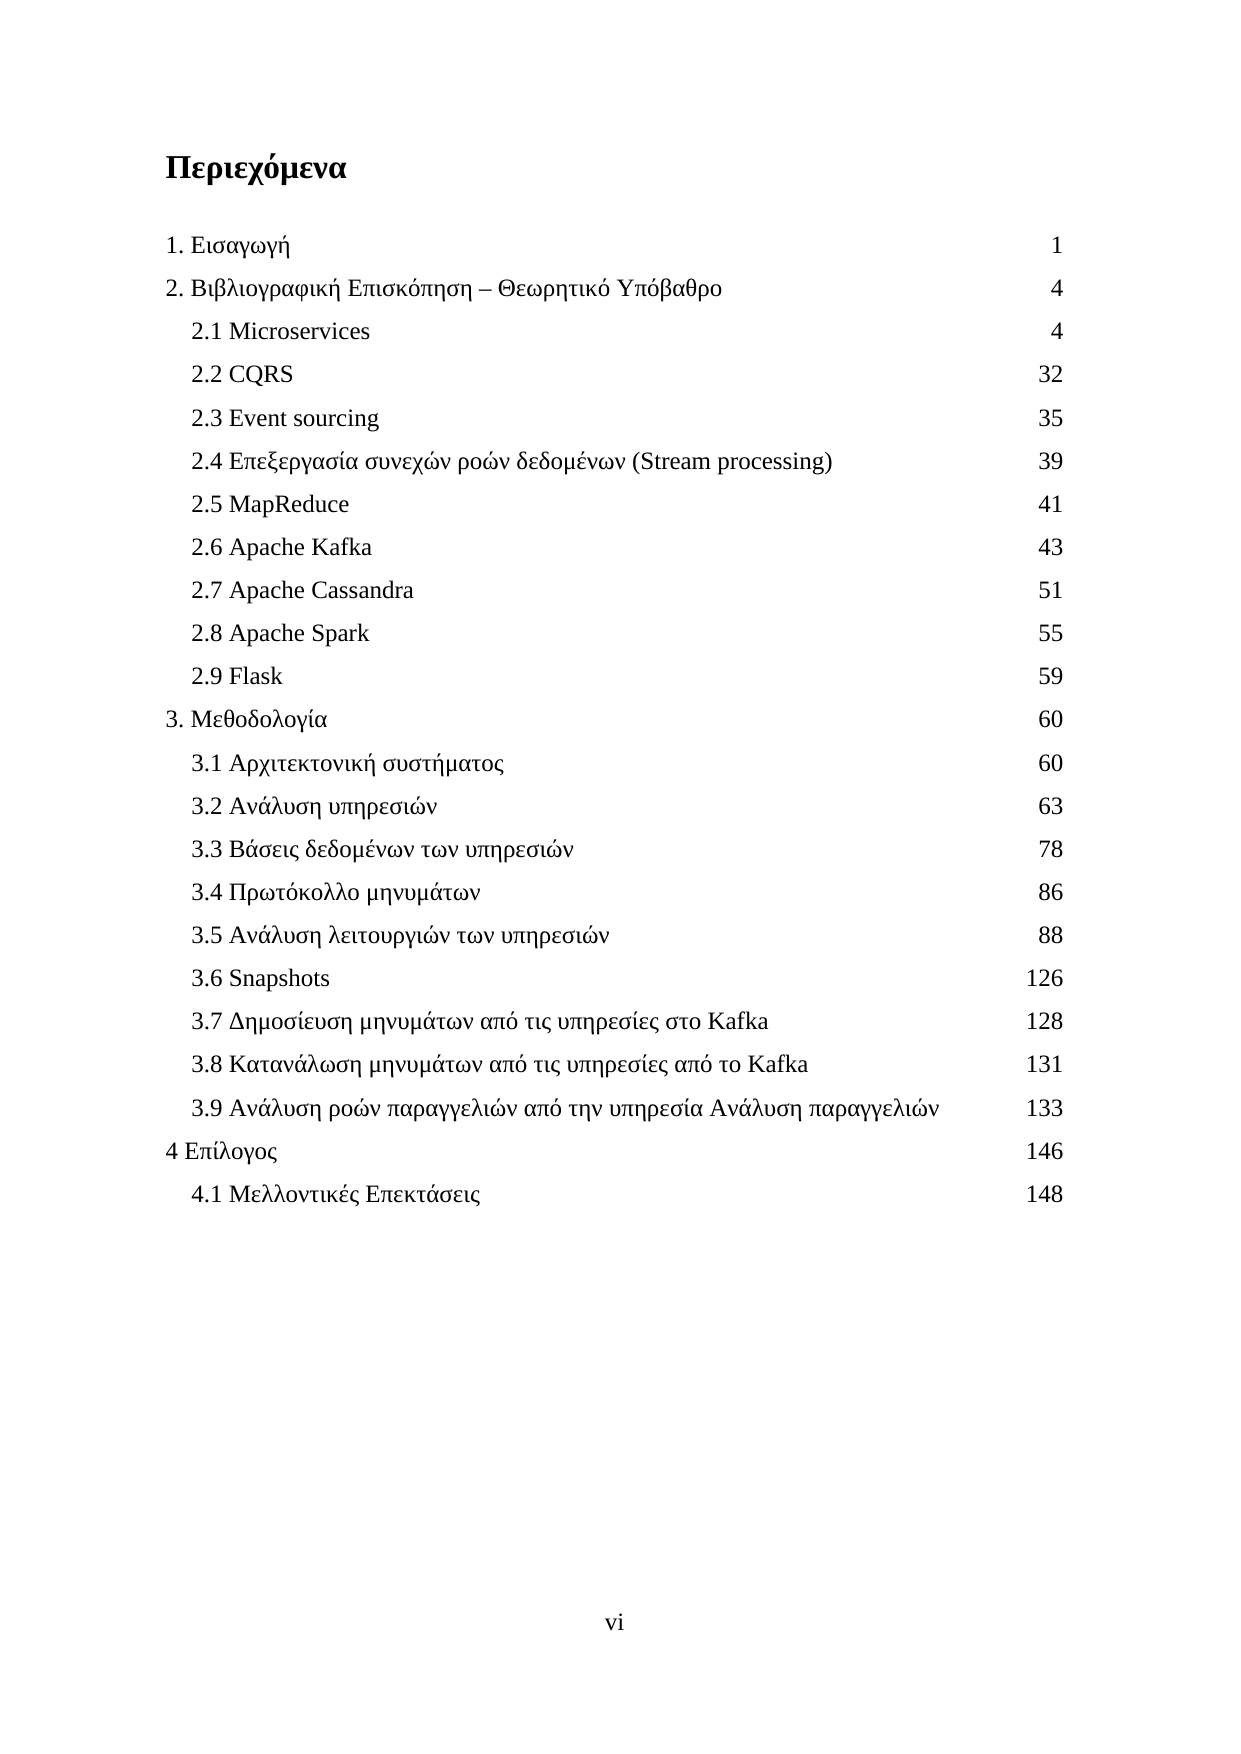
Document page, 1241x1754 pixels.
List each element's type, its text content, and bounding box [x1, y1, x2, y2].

text 3.8 Κατανάλωση μηνυμάτων από τις υπηρεσίες από το Kafka 131 [191, 1049, 1063, 1078]
text 3.5 Ανάλυση λειτουργιών των υπηρεσιών 88 [191, 920, 1063, 949]
text 2.3 Event sourcing 35 [191, 403, 1063, 431]
text 2.7 Apache Cassandra 51 [191, 575, 1063, 604]
text 2.2 CQRS 32 [191, 359, 1063, 388]
text 3.1 Αρχιτεκτονική συστήματος 60 [191, 748, 1063, 776]
text 2.5 MapReduce 41 [191, 489, 1063, 518]
text 3.7 Δημοσίευση μηνυμάτων από τις υπηρεσίες στο Kafka 128 [191, 1006, 1063, 1035]
text 2.8 Apache Spark 55 [191, 618, 1063, 647]
text 3.3 Βάσεις δεδομένων των υπηρεσιών 78 [191, 834, 1063, 863]
text 2.6 Apache Kafka 43 [191, 532, 1063, 561]
text 2.1 Microservices 4 [191, 316, 1063, 345]
text 4 Επίλογος 146 [165, 1136, 1063, 1164]
text 3.9 Ανάλυση ροών παραγγελιών από την υπηρεσία Ανάλυση παραγγελιών 133 [191, 1093, 1063, 1121]
text 1. Εισαγωγή 1 [165, 230, 1063, 259]
text 2.9 Flask 59 [191, 661, 1063, 690]
text 3. Μεθοδολογία 60 [165, 704, 1063, 733]
text 2.4 Επεξεργασία συνεχών ροών δεδομένων (Stream processing) 39 [191, 446, 1063, 474]
text 2. Βιβλιογραφική Επισκόπηση – Θεωρητικό Υπόβαθρο 4 [165, 273, 1063, 302]
text 4.1 Μελλοντικές Επεκτάσεις 148 [191, 1179, 1063, 1208]
text 3.4 Πρωτόκολλο μηνυμάτων 86 [191, 877, 1063, 906]
text 3.6 Snapshots 126 [191, 963, 1063, 992]
subtitle Περιεχόμενα [165, 148, 1063, 186]
text 3.2 Ανάλυση υπηρεσιών 63 [191, 791, 1063, 819]
